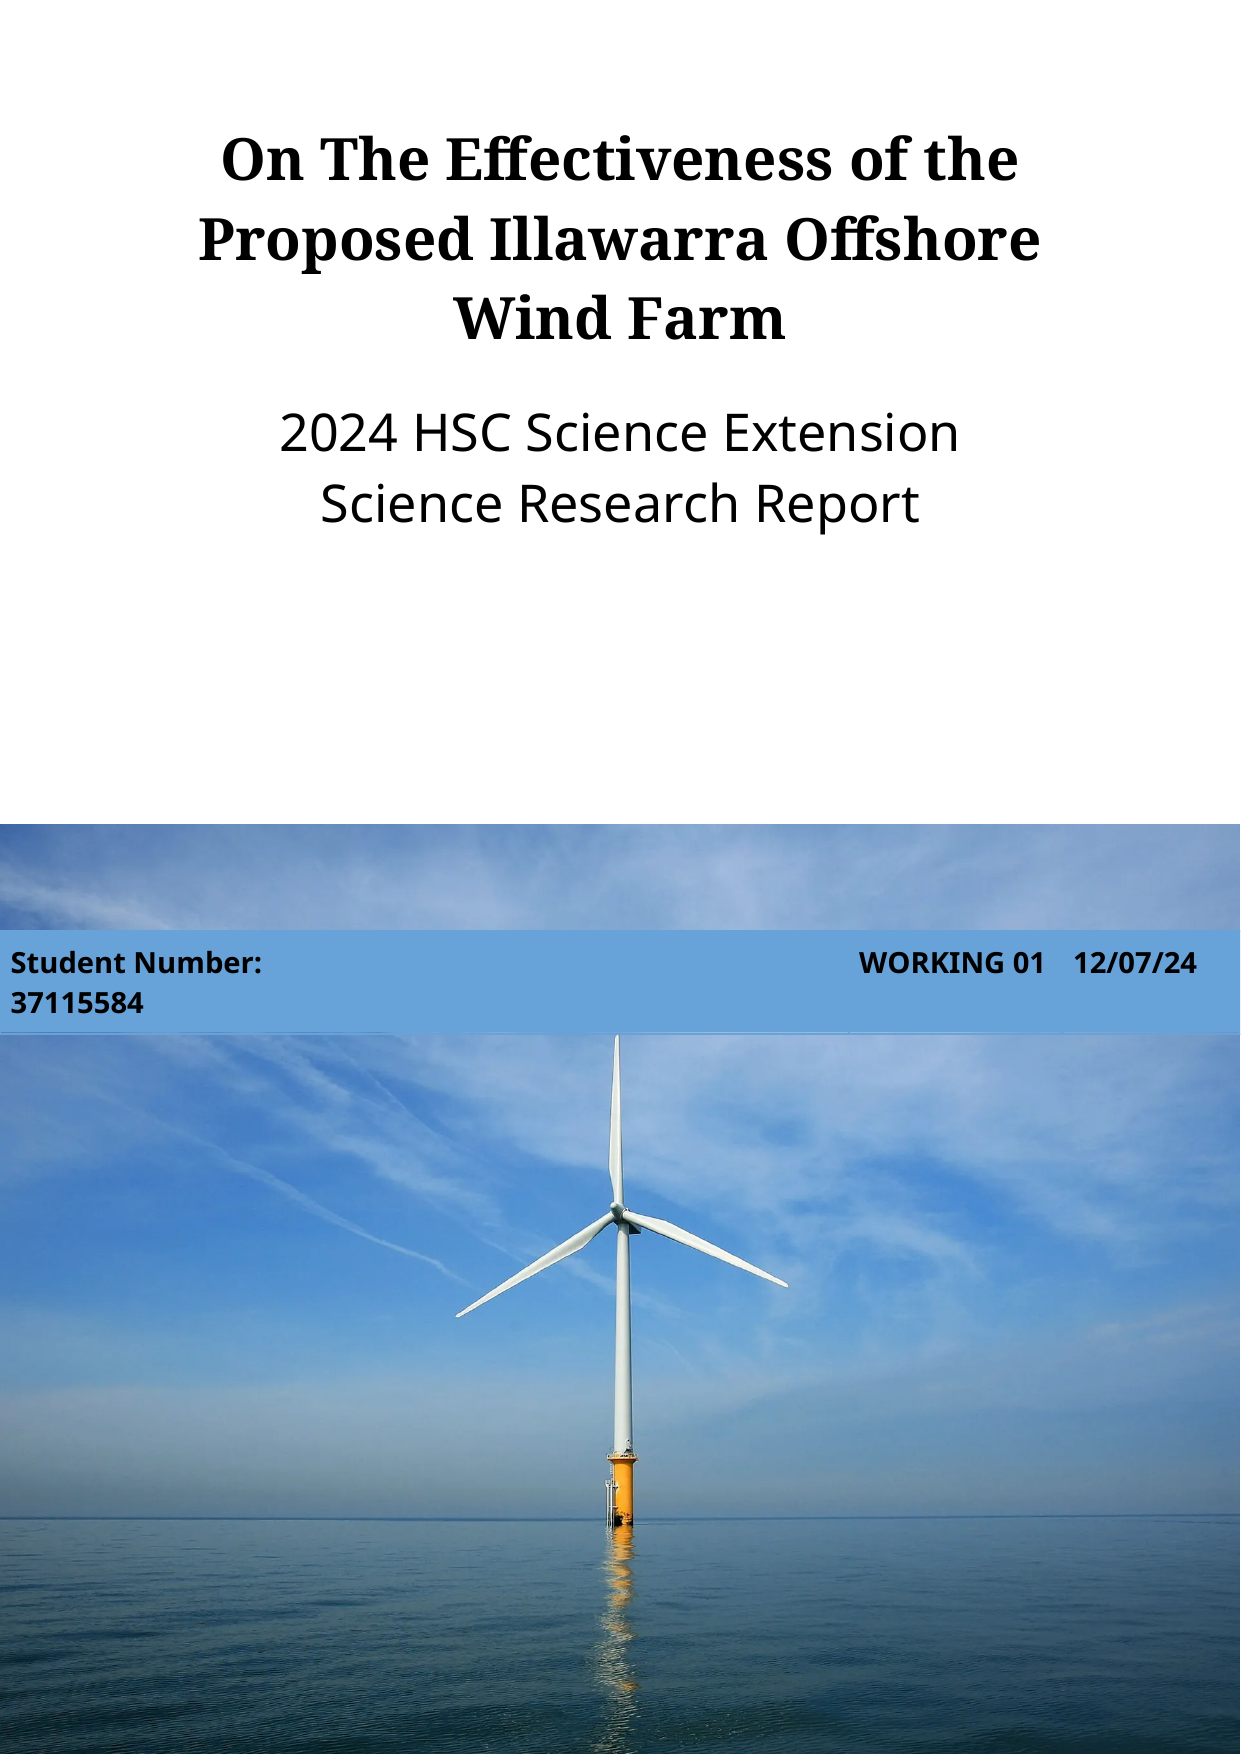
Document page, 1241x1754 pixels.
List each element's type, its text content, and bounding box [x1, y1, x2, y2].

title On The Effectiveness of the Proposed Illawarra Offshore Wind Farm [118, 118, 1122, 356]
subtitle 2024 HSC Science Extension [118, 396, 1122, 467]
table_header WORKING 01 [850, 932, 1061, 1032]
subtitle Science Research Report [118, 467, 1122, 537]
table_header 12/07/24 [1064, 932, 1239, 1032]
picture [0, 1035, 1240, 1754]
table_header Student Number: 37115584 [1, 932, 401, 1032]
table_header [403, 932, 848, 1032]
picture [0, 824, 1240, 930]
